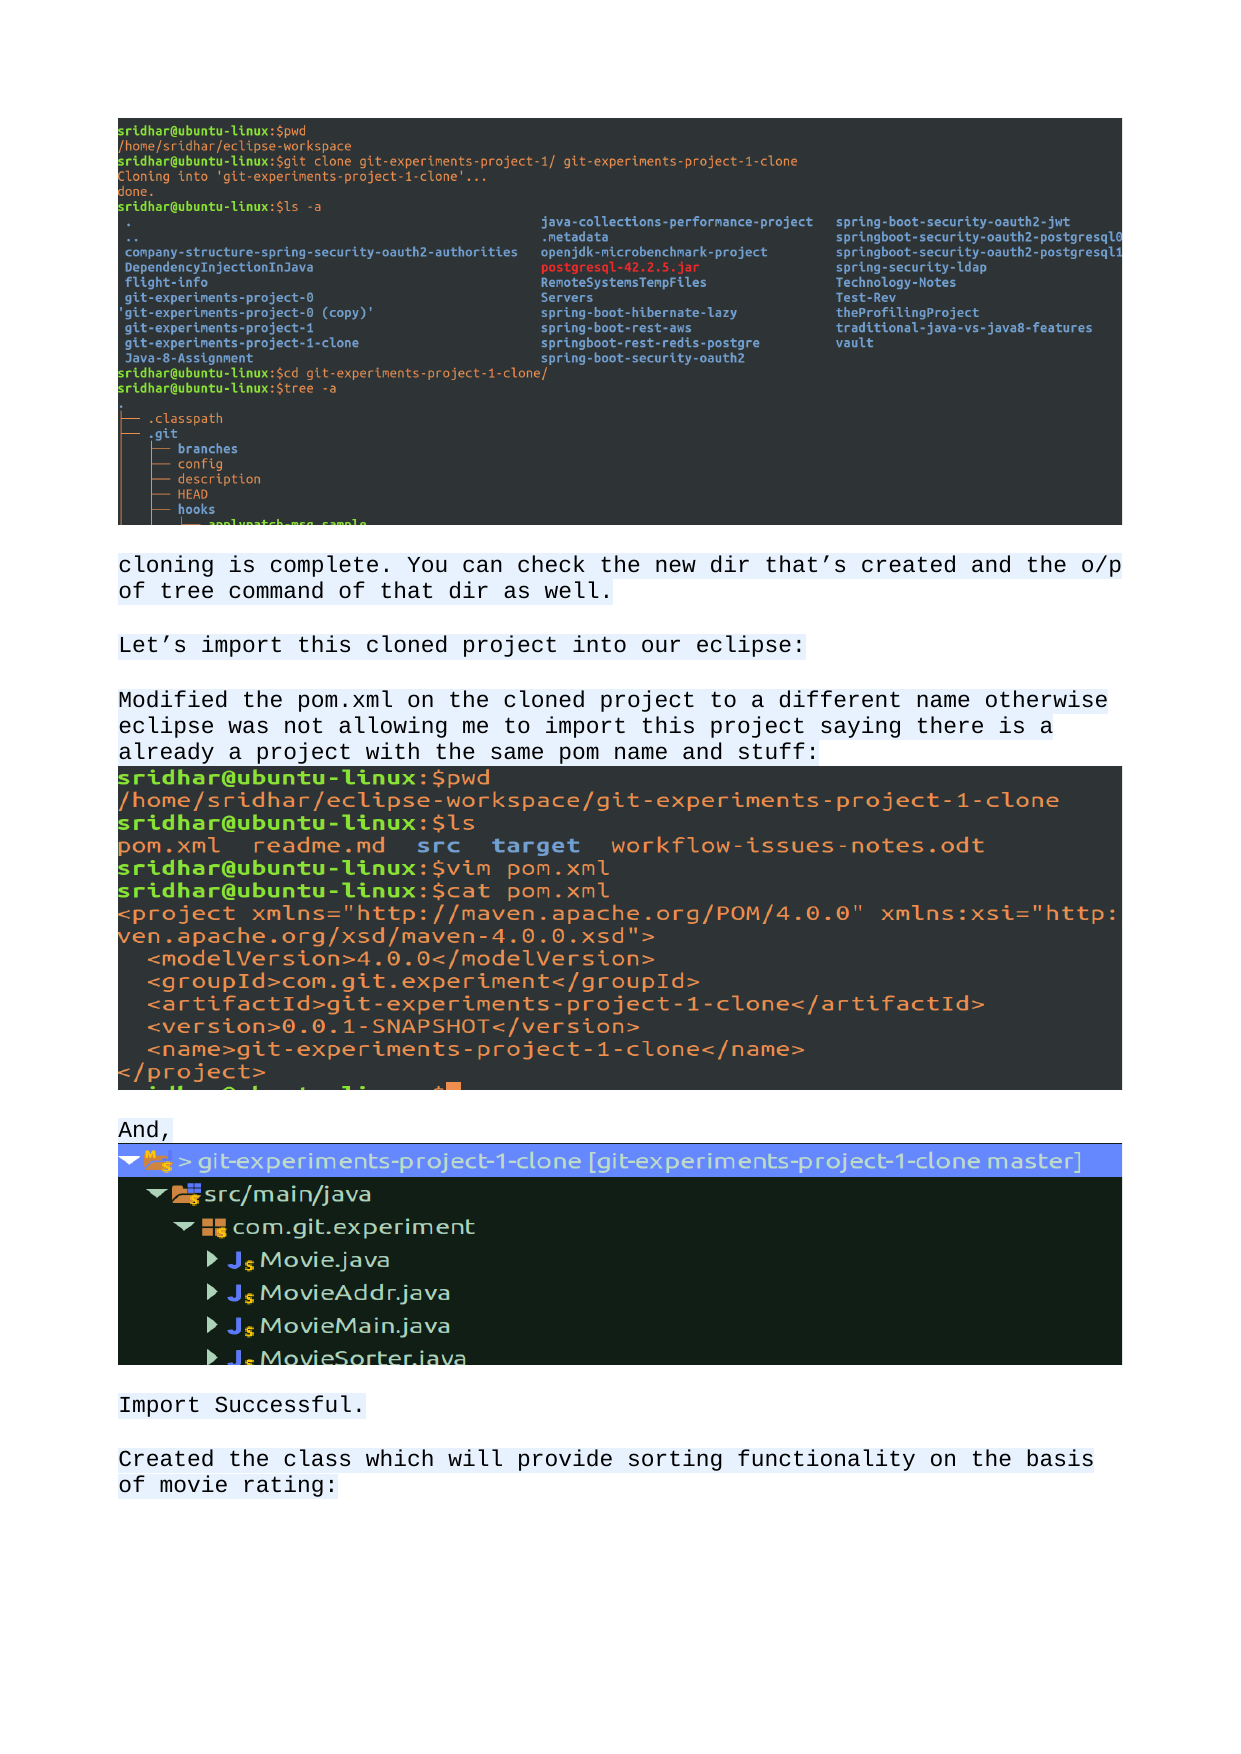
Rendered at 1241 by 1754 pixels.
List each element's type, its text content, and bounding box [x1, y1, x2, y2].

text Modified the pom.xml on the cloned project to a different name otherwise eclipse was not allowing me to import this project saying there is a already a project with the same pom name and stuff: [118, 688, 1122, 766]
text Import Successful. [118, 1393, 1122, 1419]
picture [118, 1143, 1123, 1365]
text And, [118, 1118, 1122, 1143]
picture [118, 118, 1123, 525]
picture [118, 766, 1123, 1090]
text cloning is complete. You can check the new dir that’s created and the o/p of tree command of that dir as well. [118, 553, 1122, 605]
text Created the class which will provide sorting functionality on the basis of movie rating: [118, 1448, 1122, 1499]
text Let’s import this cloned project into our eclipse: [118, 634, 1122, 660]
